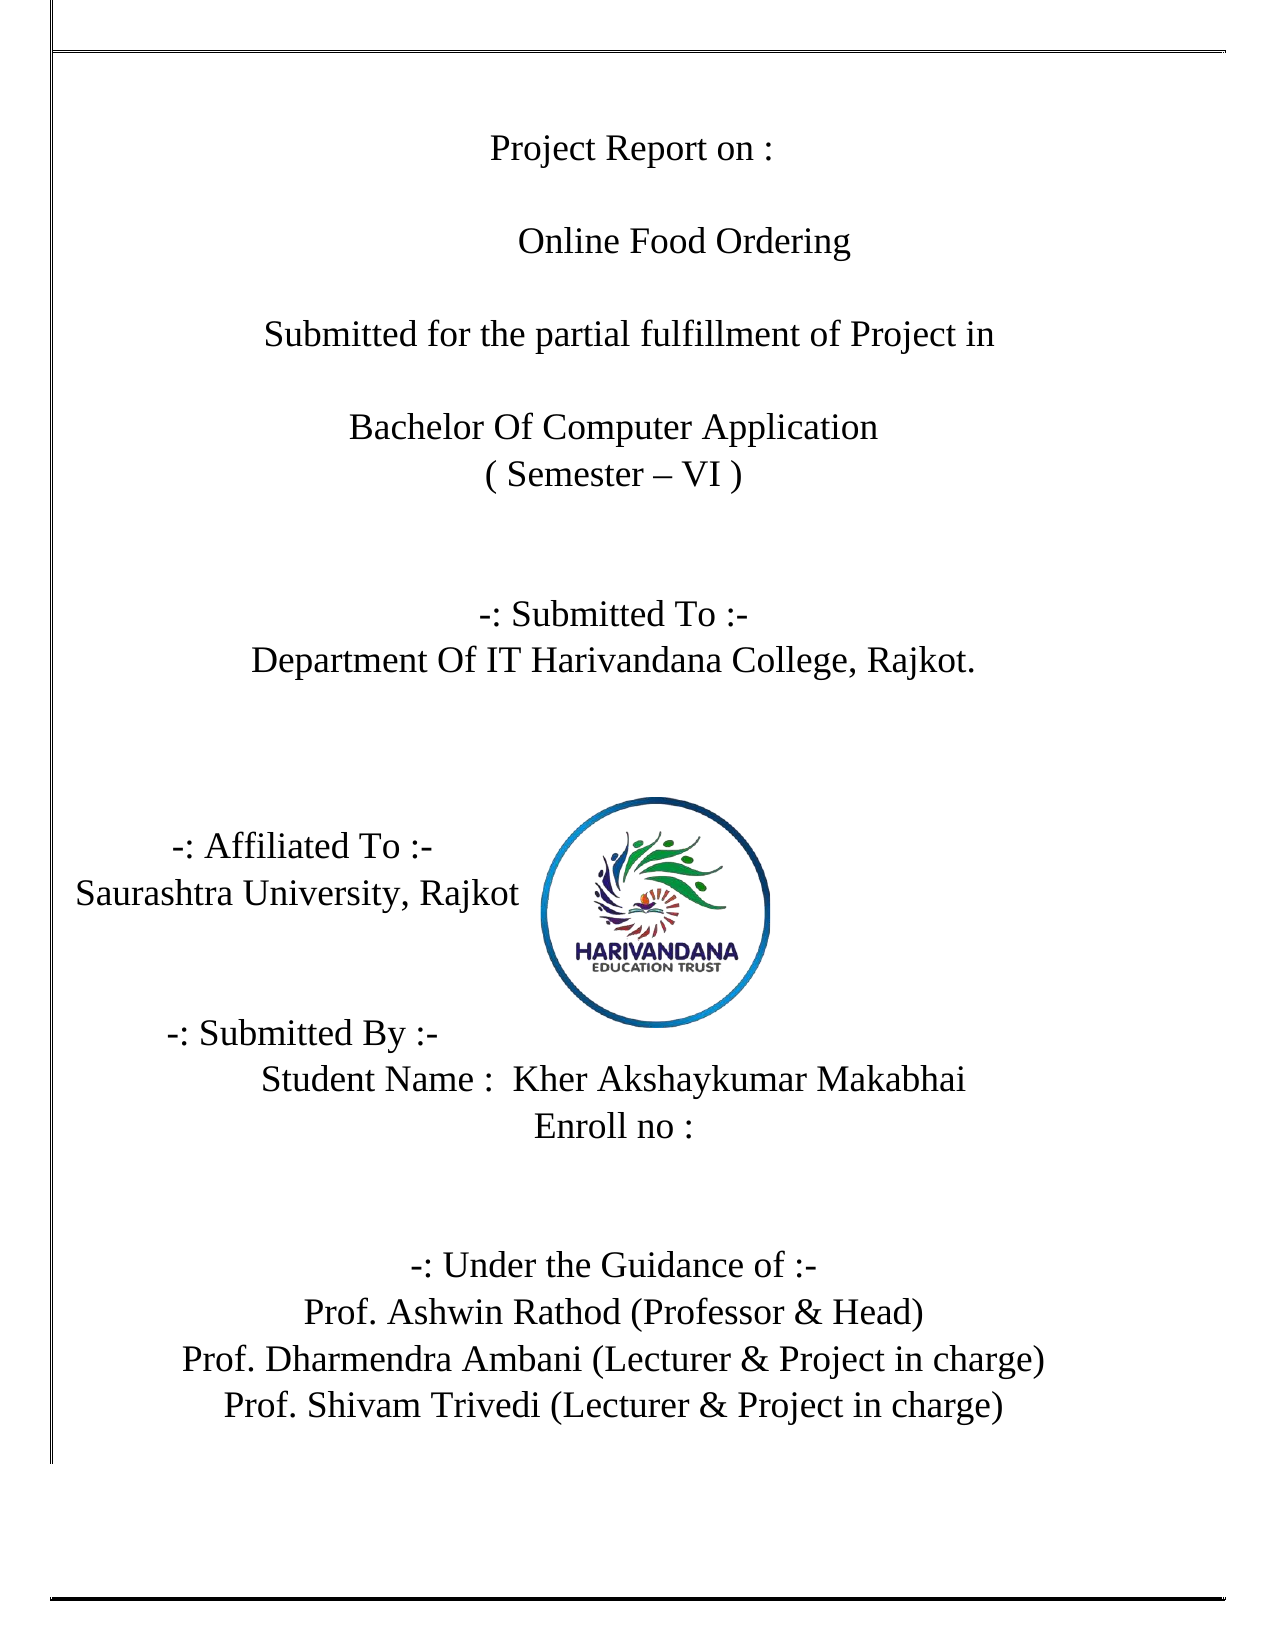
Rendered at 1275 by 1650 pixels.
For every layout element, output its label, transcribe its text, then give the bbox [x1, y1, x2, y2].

text [771, 824, 1144, 867]
text -: Submitted By :- [53, 1010, 1144, 1053]
text Bachelor Of Computer Application [53, 405, 1144, 448]
text -: Affiliated To :- [53, 824, 540, 867]
text Student Name : Kher Akshaykumar Makabhai [53, 1057, 1144, 1100]
text -: Submitted To :- [53, 591, 1144, 634]
text Enroll no : [53, 1103, 1144, 1146]
picture [540, 797, 771, 1028]
text Prof. Shivam Trivedi (Lecturer & Project in charge) [53, 1382, 1144, 1426]
text Online Food Ordering [276, 218, 1144, 262]
text ( Semester – VI ) [53, 451, 1144, 494]
text Department Of IT Harivandana College, Rajkot. [53, 637, 1144, 681]
text Prof. Dharmendra Ambani (Lecturer & Project in charge) [53, 1336, 1144, 1379]
text Prof. Ashwin Rathod (Professor & Head) [53, 1289, 1144, 1332]
text -: Under the Guidance of :- [53, 1243, 1144, 1286]
text Submitted for the partial fulfillment of Project in [188, 312, 1144, 355]
text [771, 870, 1144, 913]
text Saurashtra University, Rajkot [53, 870, 540, 913]
text Project Report on : [264, 125, 1144, 168]
